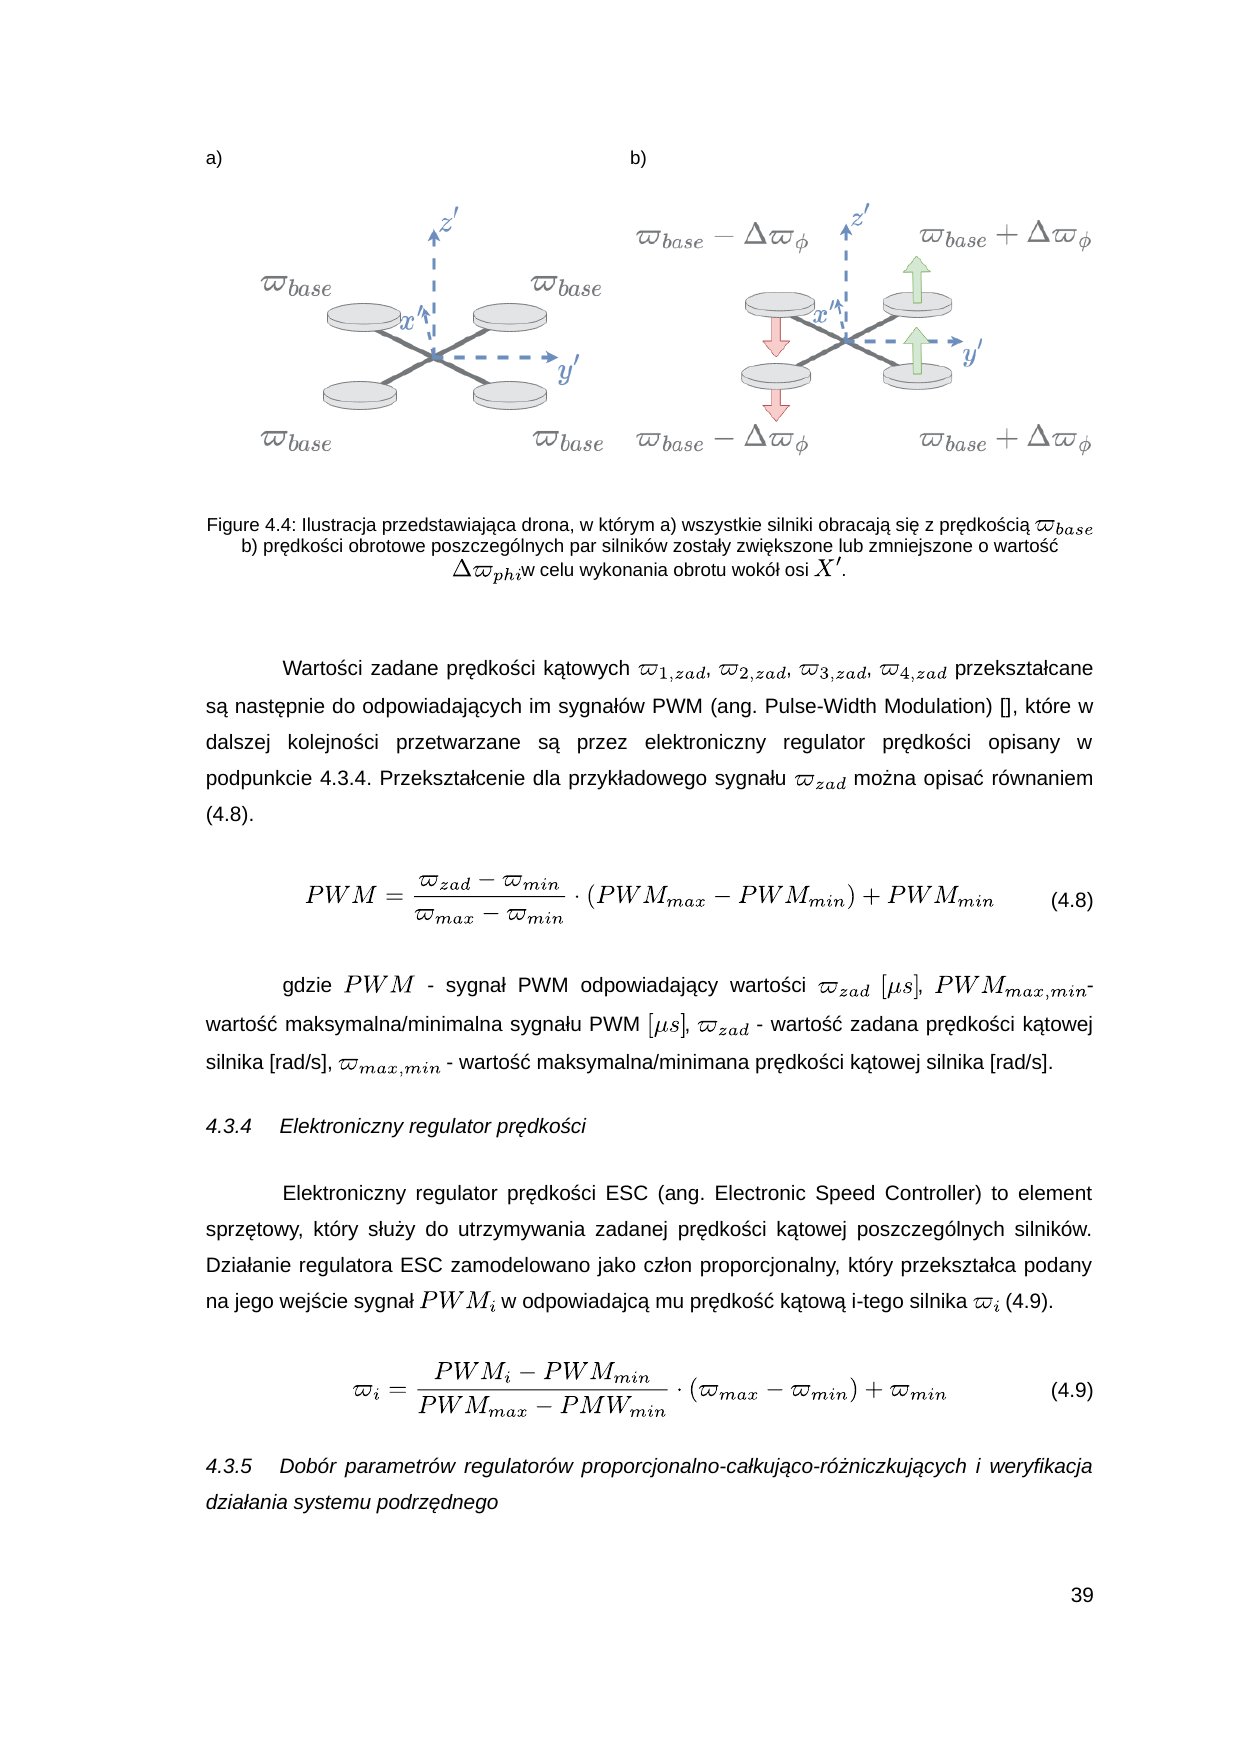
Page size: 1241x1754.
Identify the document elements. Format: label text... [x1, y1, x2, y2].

text Elektroniczny regulator prędkości ESC (ang. Electronic Speed Controller) to element sprzętowy, który służy do utrzymywania zadanej prędkości kątowej poszczególnych silników. Działanie regulatora ESC zamodelowano jako człon proporcjonalny, który przekształca podany na jego wejście sygnał w odpowiadajcą mu prędkość kątową i-tego silnika (4.9). [206, 1181, 1093, 1313]
subtitle Dobór parametrów regulatorów proporcjonalno-całkująco-różniczkujących i weryfikacja działania systemu podrzędnego [206, 1454, 1093, 1514]
text gdzie - sygnał PWM odpowiadający wartości , - wartość maksymalna/minimalna sygnału PWM , - wartość zadana prędkości kątowej silnika [rad/s], - wartość maksymalna/minimana prędkości kątowej silnika [rad/s]. [206, 973, 1093, 1077]
subtitle Elektroniczny regulator prędkości [206, 1114, 1093, 1138]
table_header b) [630, 147, 1093, 168]
text (4.9) [616, 1362, 1093, 1417]
text Wartości zadane prędkości kątowych , , , przekształcane są następnie do odpowiadających im sygnałów PWM (ang. Pulse-Width Modulation) [], które w dalszej kolejności przetwarzane są przez elektroniczny regulator prędkości opisany w podpunkcie 4.3.4. Przekształcenie dla przykładowego sygnału można opisać równaniem (4.8). [206, 655, 1093, 826]
table_cell [206, 479, 630, 501]
picture [205, 168, 1093, 480]
text [206, 875, 436, 924]
table_header a) [206, 147, 630, 168]
text Figure 4.4: Ilustracja przedstawiająca drona, w którym a) wszystkie silniki obracają się z prędkością b) prędkości obrotowe poszczególnych par silników zostały zwiększone lub zmniejszone o wartość w celu wykonania obrotu wokół osi . [206, 513, 1093, 584]
text [206, 1362, 489, 1417]
text (4.8) [523, 875, 1093, 924]
table_cell [630, 480, 1093, 501]
